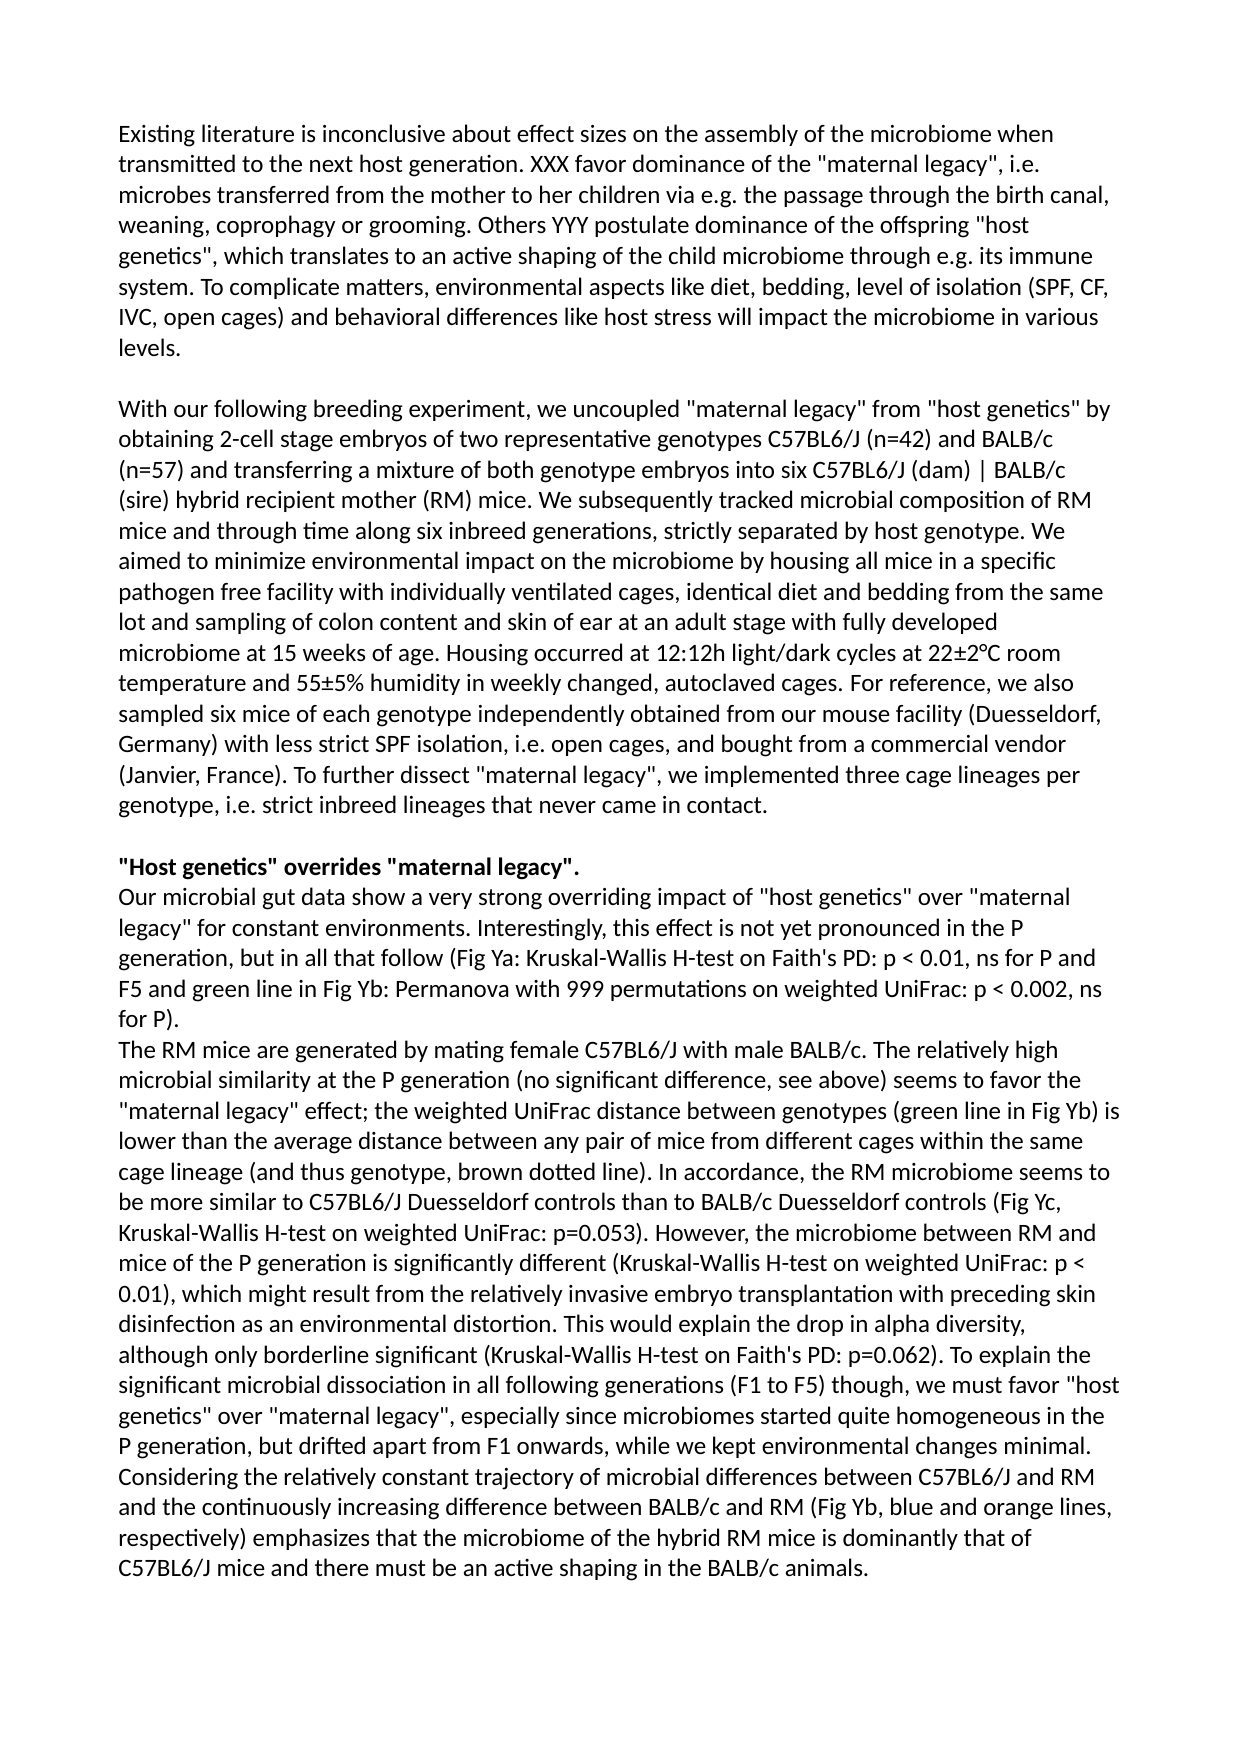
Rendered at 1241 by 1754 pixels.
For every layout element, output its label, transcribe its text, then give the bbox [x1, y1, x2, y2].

text "Host genetics" overrides "maternal legacy". [118, 851, 1122, 881]
text Existing literature is inconclusive about effect sizes on the assembly of the microbiome when transmitted to the next host generation. XXX favor dominance of the "maternal legacy", i.e. microbes transferred from the mother to her children via e.g. the passage through the birth canal, weaning, coprophagy or grooming. Others YYY postulate dominance of the offspring "host genetics", which translates to an active shaping of the child microbiome through e.g. its immune system. To complicate matters, environmental aspects like diet, bedding, level of isolation (SPF, CF, IVC, open cages) and behavioral differences like host stress will impact the microbiome in various levels. [118, 118, 1122, 362]
text The RM mice are generated by mating female C57BL6/J with male BALB/c. The relatively high microbial similarity at the P generation (no significant difference, see above) seems to favor the "maternal legacy" effect; the weighted UniFrac distance between genotypes (green line in Fig Yb) is lower than the average distance between any pair of mice from different cages within the same cage lineage (and thus genotype, brown dotted line). In accordance, the RM microbiome seems to be more similar to C57BL6/J Duesseldorf controls than to BALB/c Duesseldorf controls (Fig Yc, Kruskal-Wallis H-test on weighted UniFrac: p=0.053). However, the microbiome between RM and mice of the P generation is significantly different (Kruskal-Wallis H-test on weighted UniFrac: p < 0.01), which might result from the relatively invasive embryo transplantation with preceding skin disinfection as an environmental distortion. This would explain the drop in alpha diversity, although only borderline significant (Kruskal-Wallis H-test on Faith's PD: p=0.062). To explain the significant microbial dissociation in all following generations (F1 to F5) though, we must favor "host genetics" over "maternal legacy", especially since microbiomes started quite homogeneous in the P generation, but drifted apart from F1 onwards, while we kept environmental changes minimal. Considering the relatively constant trajectory of microbial differences between C57BL6/J and RM and the continuously increasing difference between BALB/c and RM (Fig Yb, blue and orange lines, respectively) emphasizes that the microbiome of the hybrid RM mice is dominantly that of C57BL6/J mice and there must be an active shaping in the BALB/c animals. [118, 1034, 1122, 1583]
text With our following breeding experiment, we uncoupled "maternal legacy" from "host genetics" by obtaining 2-cell stage embryos of two representative genotypes C57BL6/J (n=42) and BALB/c (n=57) and transferring a mixture of both genotype embryos into six C57BL6/J (dam) | BALB/c (sire) hybrid recipient mother (RM) mice. We subsequently tracked microbial composition of RM mice and through time along six inbreed generations, strictly separated by host genotype. We aimed to minimize environmental impact on the microbiome by housing all mice in a specific pathogen free facility with individually ventilated cages, identical diet and bedding from the same lot and sampling of colon content and skin of ear at an adult stage with fully developed microbiome at 15 weeks of age. Housing occurred at 12:12h light/dark cycles at 22±2°C room temperature and 55±5% humidity in weekly changed, autoclaved cages. For reference, we also sampled six mice of each genotype independently obtained from our mouse facility (Duesseldorf, Germany) with less strict SPF isolation, i.e. open cages, and bought from a commercial vendor (Janvier, France). To further dissect "maternal legacy", we implemented three cage lineages per genotype, i.e. strict inbreed lineages that never came in contact. [118, 393, 1122, 820]
text Our microbial gut data show a very strong overriding impact of "host genetics" over "maternal legacy" for constant environments. Interestingly, this effect is not yet pronounced in the P generation, but in all that follow (Fig Ya: Kruskal-Wallis H-test on Faith's PD: p < 0.01, ns for P and F5 and green line in Fig Yb: Permanova with 999 permutations on weighted UniFrac: p < 0.002, ns for P). [118, 881, 1122, 1034]
